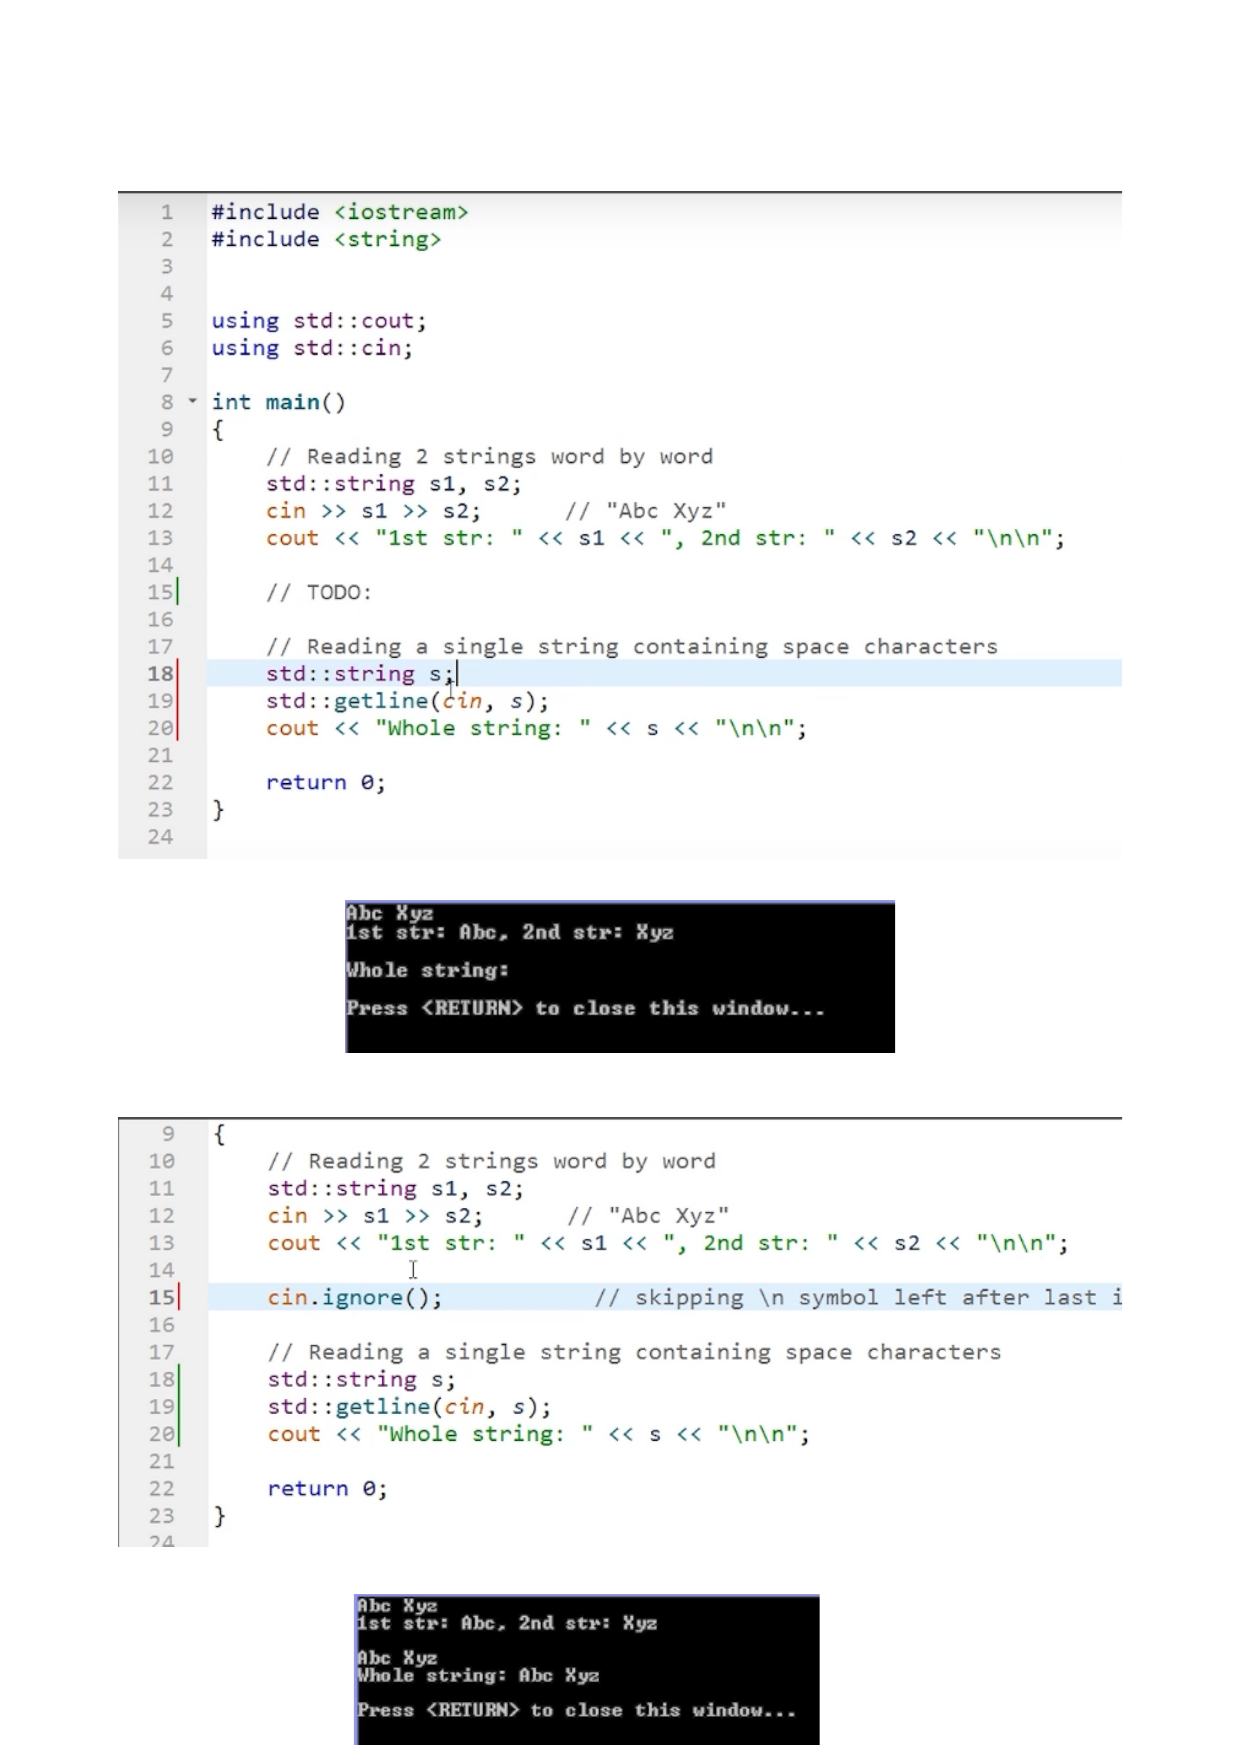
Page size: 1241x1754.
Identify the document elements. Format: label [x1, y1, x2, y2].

picture [353, 1594, 820, 1745]
picture [118, 191, 1123, 859]
picture [345, 900, 896, 1053]
picture [118, 1117, 1123, 1547]
